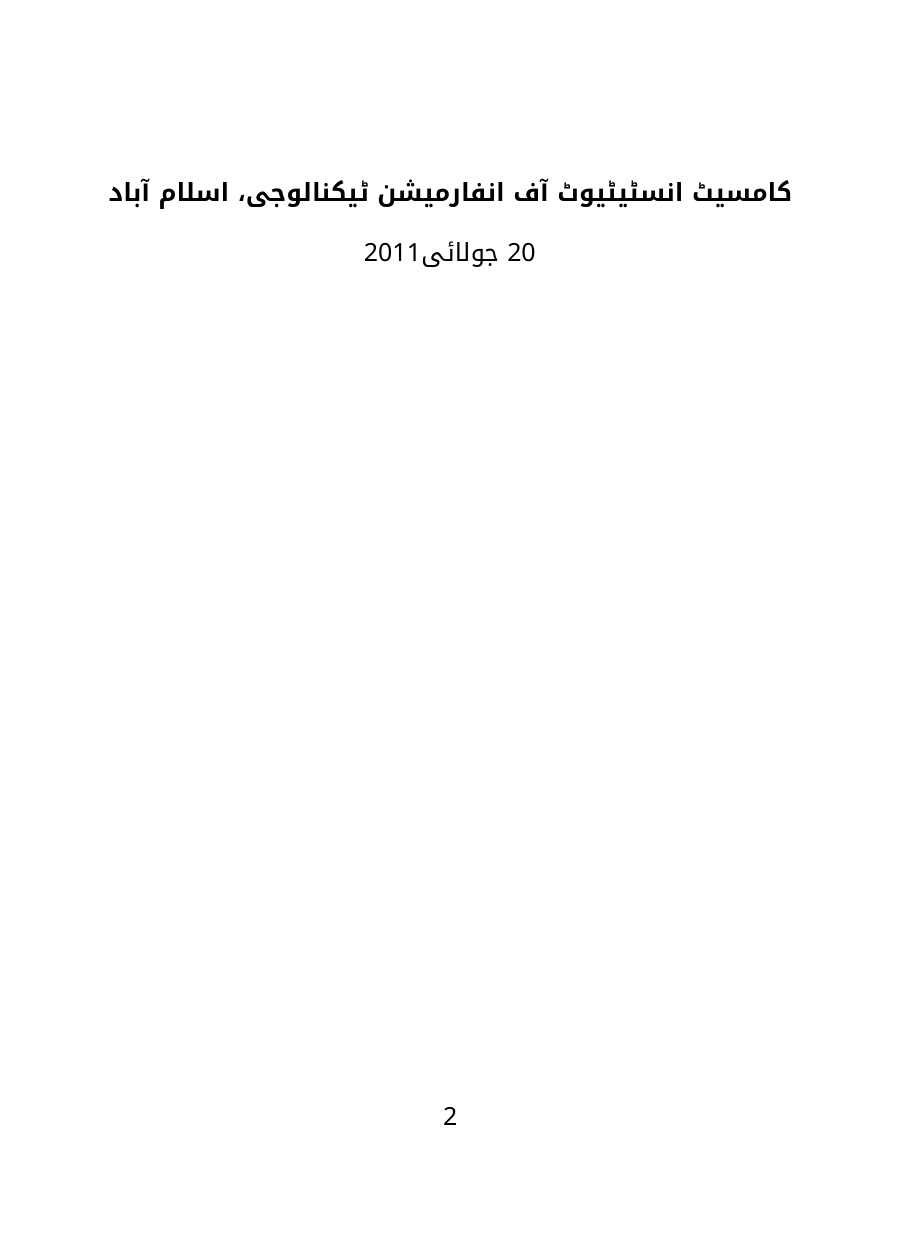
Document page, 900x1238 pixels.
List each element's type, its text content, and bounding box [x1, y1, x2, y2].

text 20 جولائی2011 [105, 229, 795, 276]
text کامسیٹ انسٹیٹیوٹ آف انفارمیشن ٹیکنالوجی، اسلام آباد [105, 169, 795, 216]
